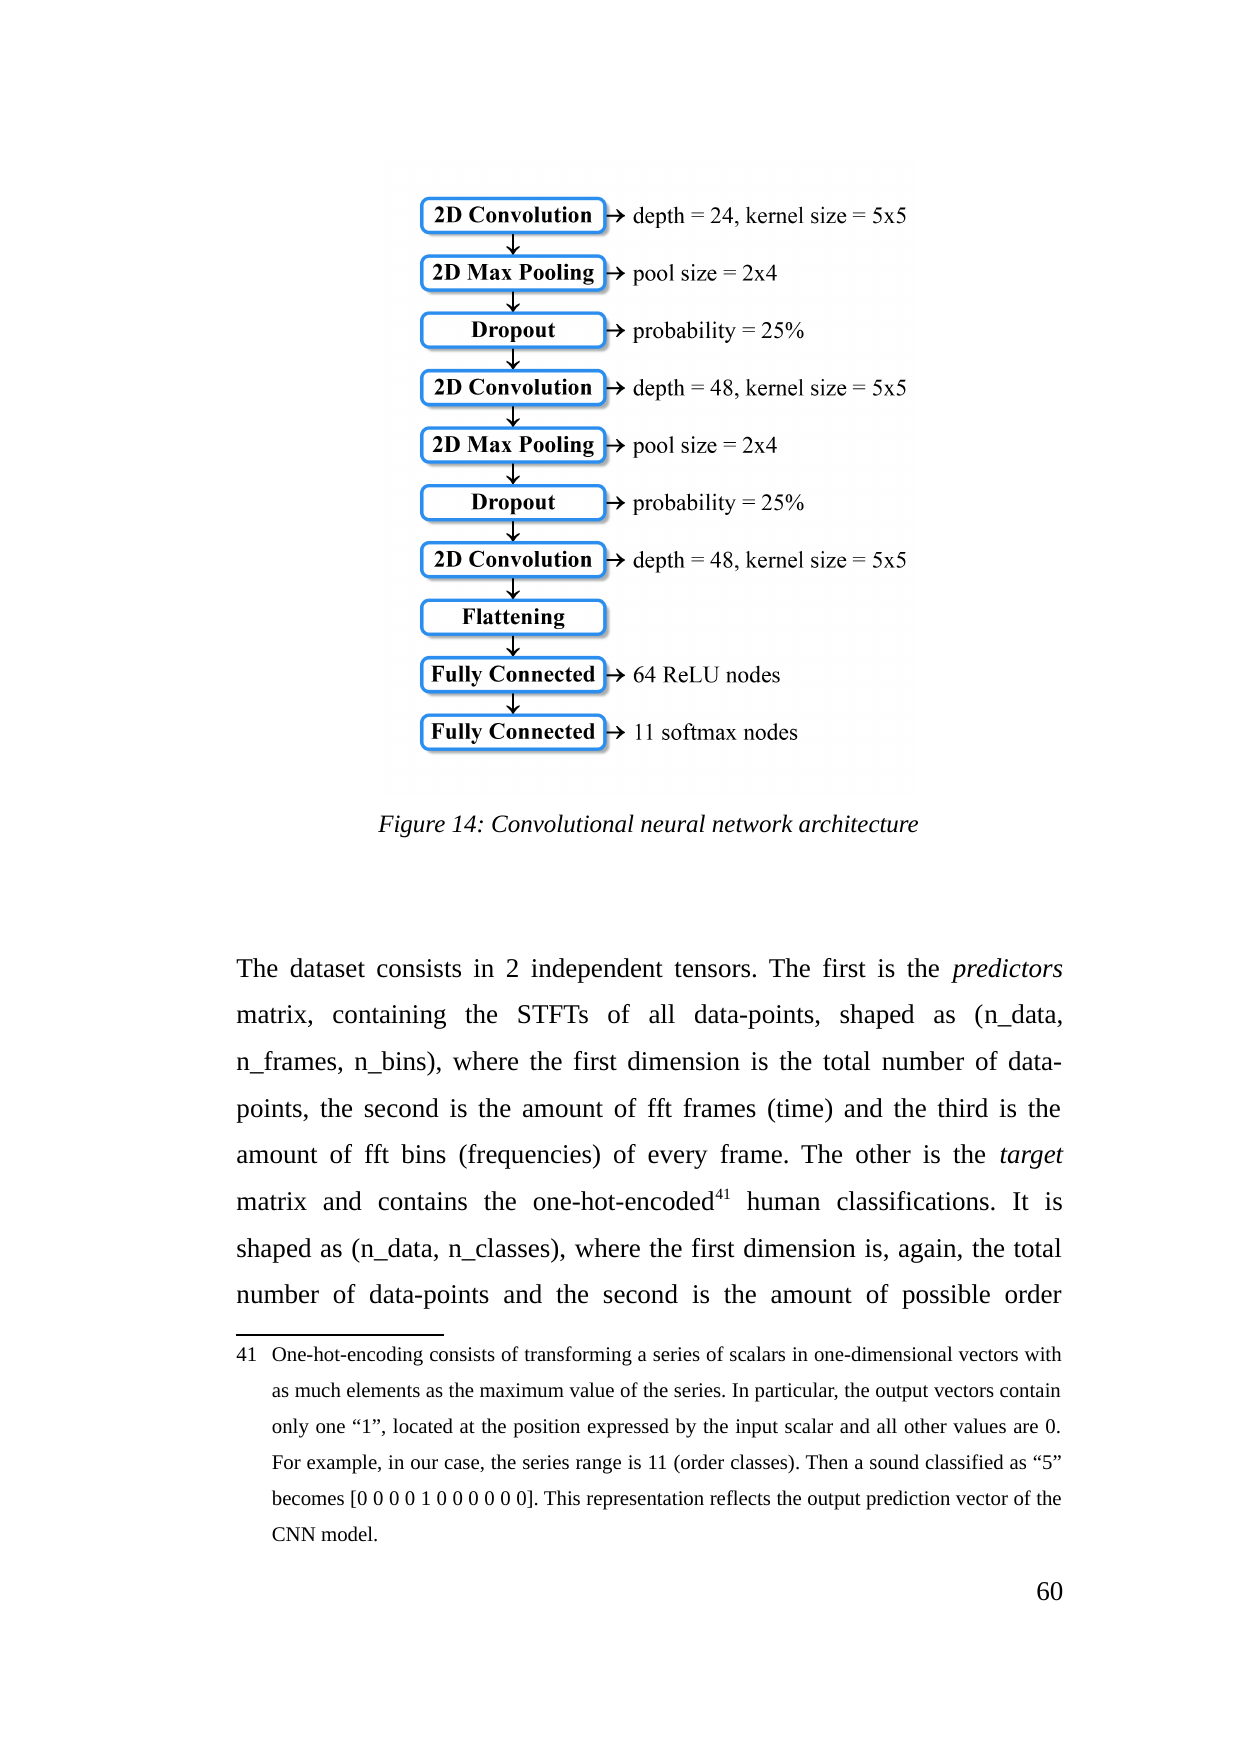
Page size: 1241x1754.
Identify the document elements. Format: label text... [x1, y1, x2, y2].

text One-hot-encoding consists of transforming a series of scalars in one-dimensional vectors with as much elements as the maximum value of the series. In particular, the output vectors contain only one “1”, located at the position expressed by the input scalar and all other values are 0. For example, in our case, the series range is 11 (order classes). Then a sound classified as “5” becomes [0 0 0 0 1 0 0 0 0 0 0]. This representation reflects the output prediction vector of the CNN model. [236, 1341, 1063, 1546]
text The dataset consists in 2 independent tensors. The first is the predictors matrix, containing the STFTs of all data-points, shaped as (n_data, n_frames, n_bins), where the first dimension is the total number of data-points, the second is the amount of fft frames (time) and the third is the amount of fft bins (frequencies) of every frame. The other is the target matrix and contains the one-hot-encoded human classifications. It is shaped as (n_data, n_classes), where the first dimension is, again, the total number of data-points and the second is the amount of possible order [236, 952, 1063, 1309]
picture [384, 160, 916, 795]
text Figure 14: Convolutional neural network architecture [236, 160, 1063, 837]
